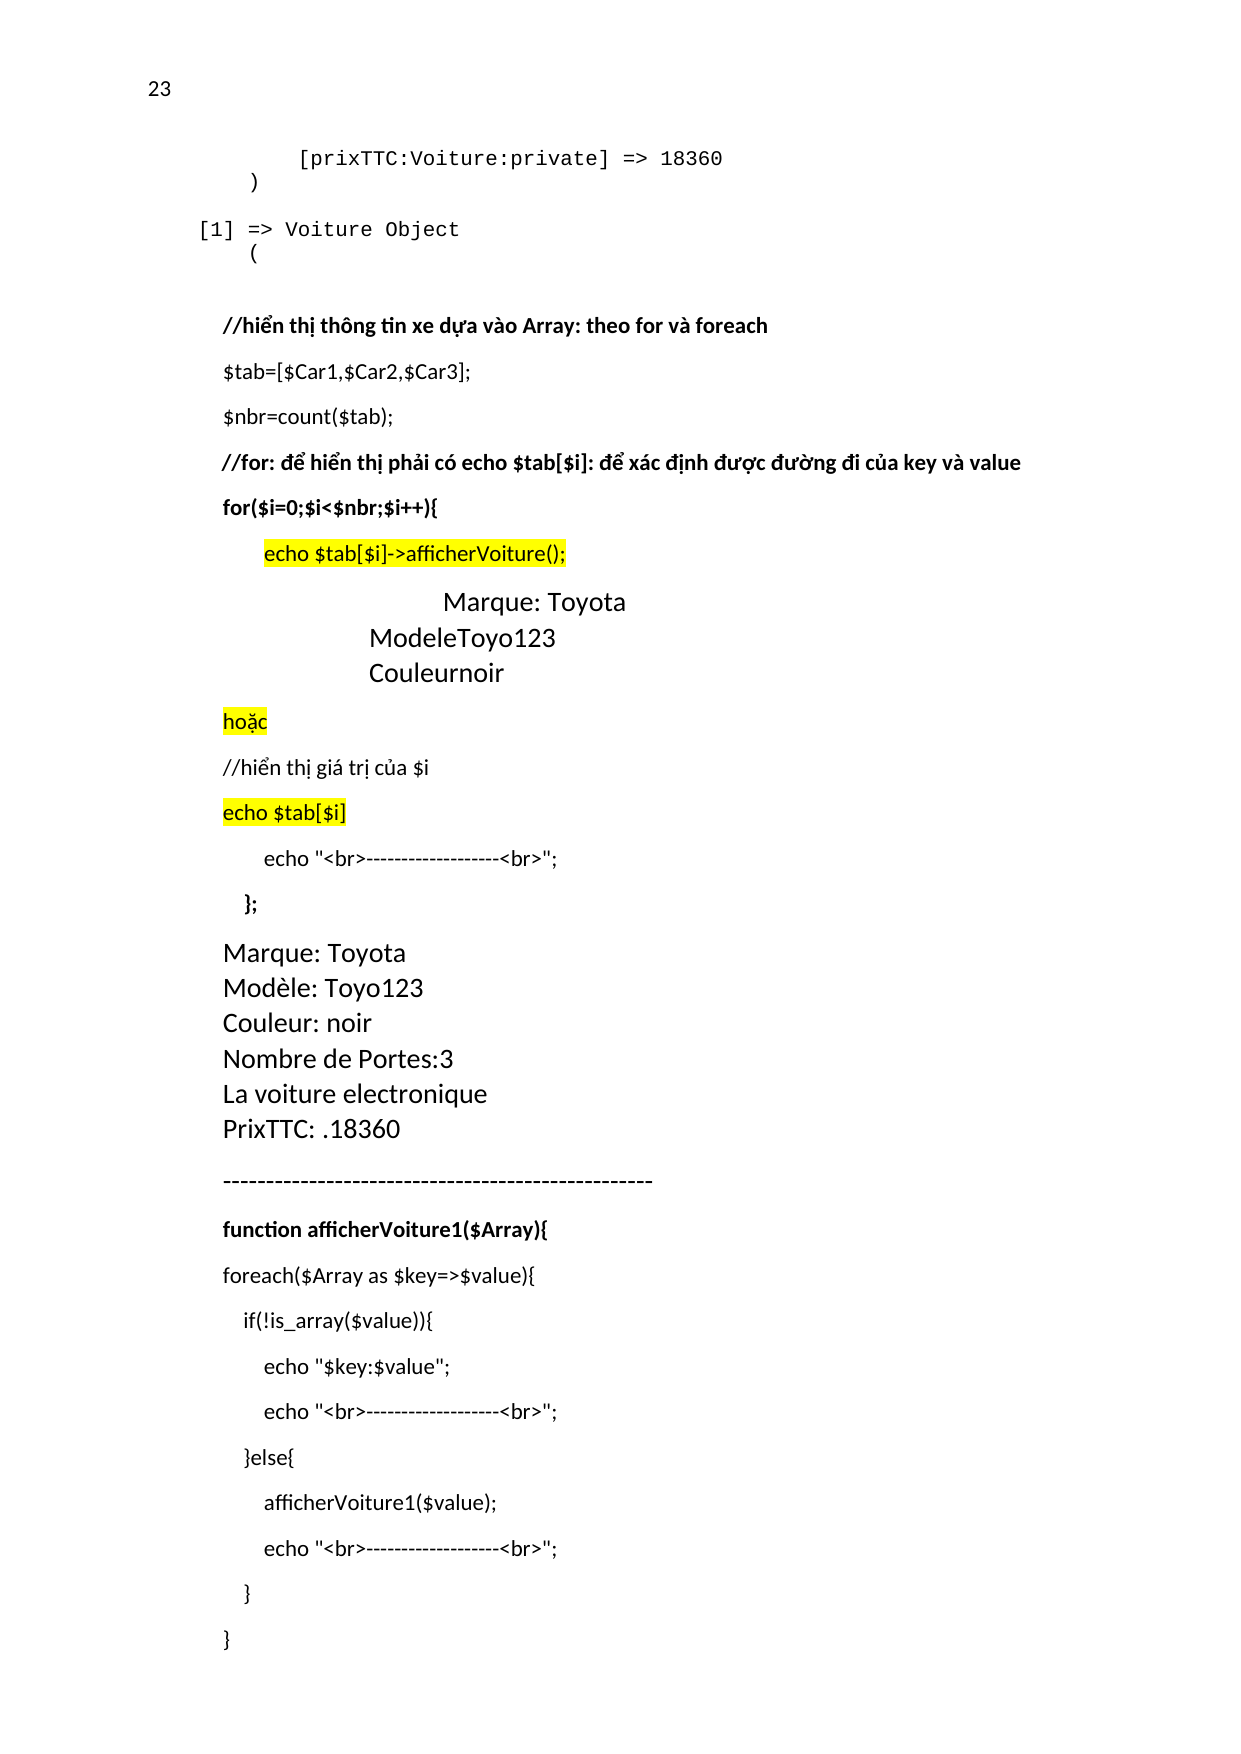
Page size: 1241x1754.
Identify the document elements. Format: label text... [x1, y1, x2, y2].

list echo $tab[$i] [223, 798, 1093, 826]
list }; [223, 889, 1093, 917]
list //hiển thị giá trị của $i [223, 753, 1093, 781]
list echo "<br>-------------------<br>"; [223, 1397, 1093, 1425]
text ) [148, 171, 1093, 195]
list Marque: Toyota Modèle: Toyo123 Couleur: noir Nombre de Portes:3 La voiture electronique PrixTTC: .18360 [223, 935, 1093, 1146]
text [1] => Voiture Object [148, 218, 1093, 242]
list for($i=0;$i<$nbr;$i++){ [223, 493, 1093, 521]
list //hiển thị thông tin xe dựa vào Array: theo for và foreach [223, 311, 1093, 339]
list echo "<br>-------------------<br>"; [223, 844, 1093, 872]
list } [223, 1625, 1093, 1653]
list if(!is_array($value)){ [223, 1306, 1093, 1334]
text //for: để hiển thị phải có echo $tab[$i]: để xác định được đường đi của key và value [148, 448, 1093, 476]
list afficherVoiture1($value); [223, 1488, 1093, 1516]
list echo $tab[$i]->afficherVoiture(); [223, 539, 1093, 567]
list foreach($Array as $key=>$value){ [223, 1261, 1093, 1289]
list } [223, 1579, 1093, 1607]
list echo "$key:$value"; [223, 1352, 1093, 1380]
list echo "<br>-------------------<br>"; [223, 1534, 1093, 1562]
text ( [148, 242, 1093, 266]
list $nbr=count($tab); [223, 402, 1093, 430]
list hoặc [223, 707, 1093, 735]
list }else{ [223, 1443, 1093, 1471]
text [prixTTC:Voiture:private] => 18360 [148, 148, 1093, 171]
list $tab=[$Car1,$Car2,$Car3]; [223, 357, 1093, 385]
list -------------------------------------------------- [223, 1163, 1093, 1198]
list function afficherVoiture1($Array){ [223, 1215, 1093, 1243]
list Marque: Toyota ModeleToyo123 Couleurnoir [369, 584, 1093, 689]
